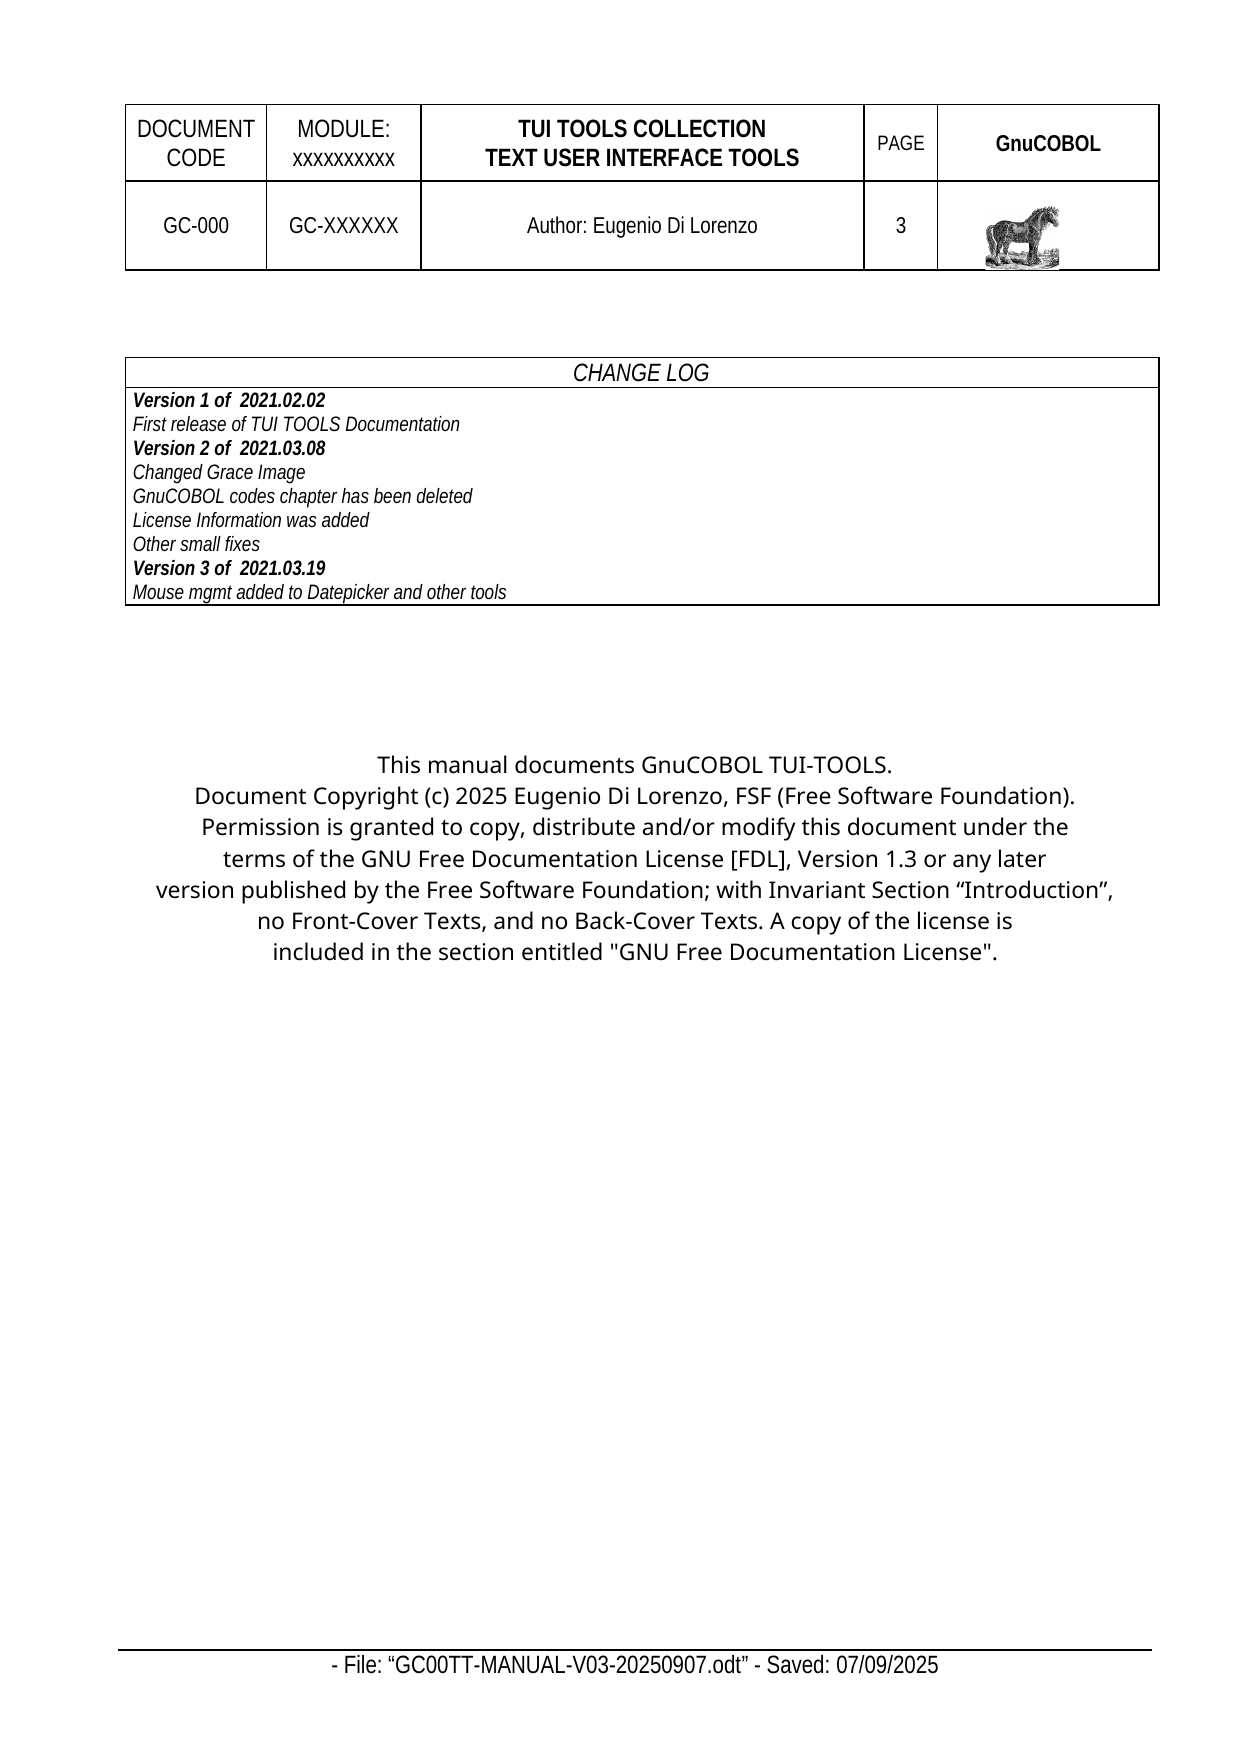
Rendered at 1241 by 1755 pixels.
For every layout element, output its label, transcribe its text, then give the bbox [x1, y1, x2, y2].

text no Front-Cover Texts, and no Back-Cover Texts. A copy of the license is [118, 905, 1152, 936]
table_header CHANGE LOG [126, 358, 1158, 387]
text version published by the Free Software Foundation; with Invariant Section “Introduction”, [118, 874, 1152, 905]
text terms of the GNU Free Documentation License [FDL], Version 1.3 or any later [118, 843, 1152, 874]
text Permission is granted to copy, distribute and/or modify this document under the [118, 811, 1152, 843]
text Document Copyright (c) 2025 Eugenio Di Lorenzo, FSF (Free Software Foundation). [118, 780, 1152, 811]
text included in the section entitled "GNU Free Documentation License". [118, 936, 1152, 968]
text This manual documents GnuCOBOL TUI-TOOLS. [118, 749, 1152, 780]
table_cell Version 1 of 2021.02.02 First release of TUI TOOLS Documentation Version 2 of 2021.03.08 Changed Grace Image GnuCOBOL codes chapter has been deleted License Information was added Other small fixes Version 3 of 2021.03.19 Mouse mgmt added to Datepicker and other tools [126, 388, 1158, 604]
